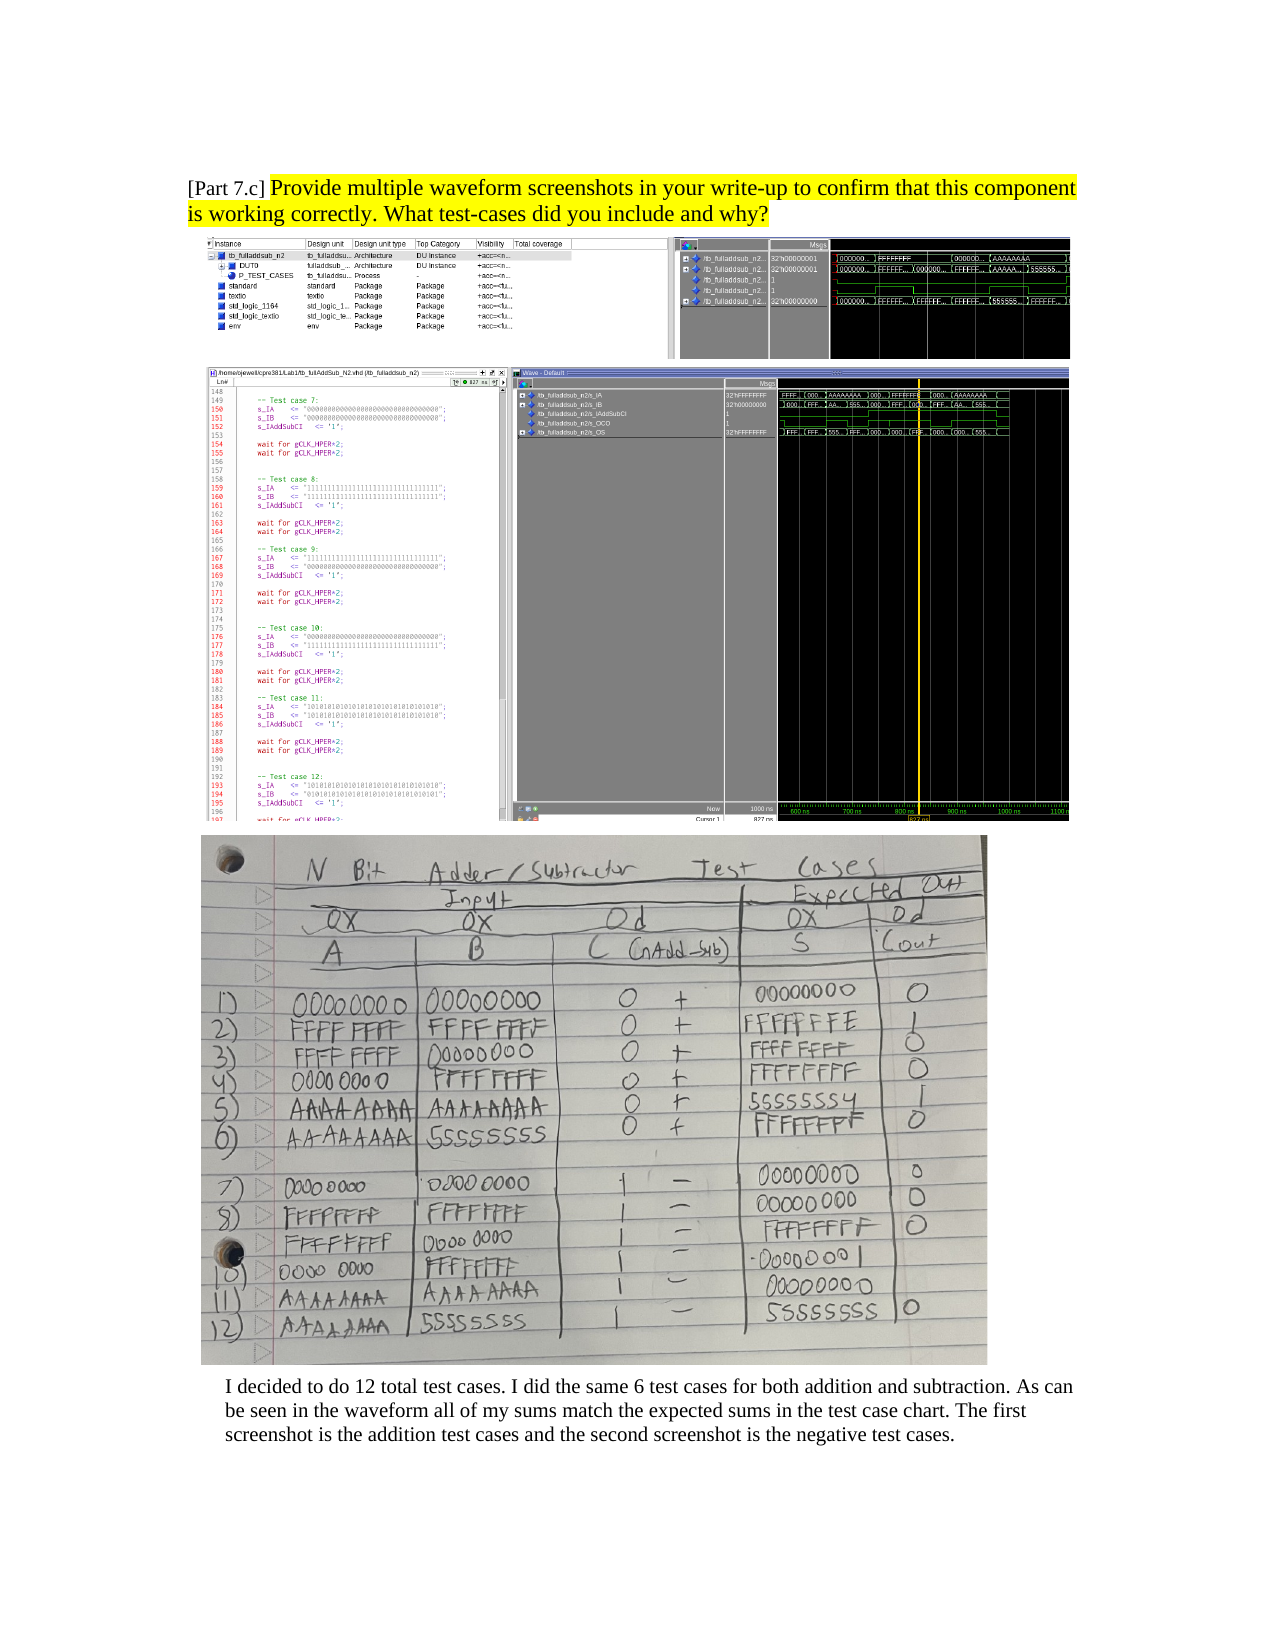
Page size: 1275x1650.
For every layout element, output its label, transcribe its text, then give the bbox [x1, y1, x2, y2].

text [Part 7.c] Provide multiple waveform screenshots in your write-up to confirm that this component is working correctly. What test-cases did you include and why? [187, 174, 1087, 227]
picture [206, 367, 1069, 821]
picture [207, 237, 1071, 359]
picture [201, 835, 988, 1137]
text I decided to do 12 total test cases. I did the same 6 test cases for both addition and subtraction. As can be seen in the waveform all of my sums match the expected sums in the test case chart. The first screenshot is the addition test cases and the second screenshot is the negative test cases. [225, 1373, 1087, 1446]
